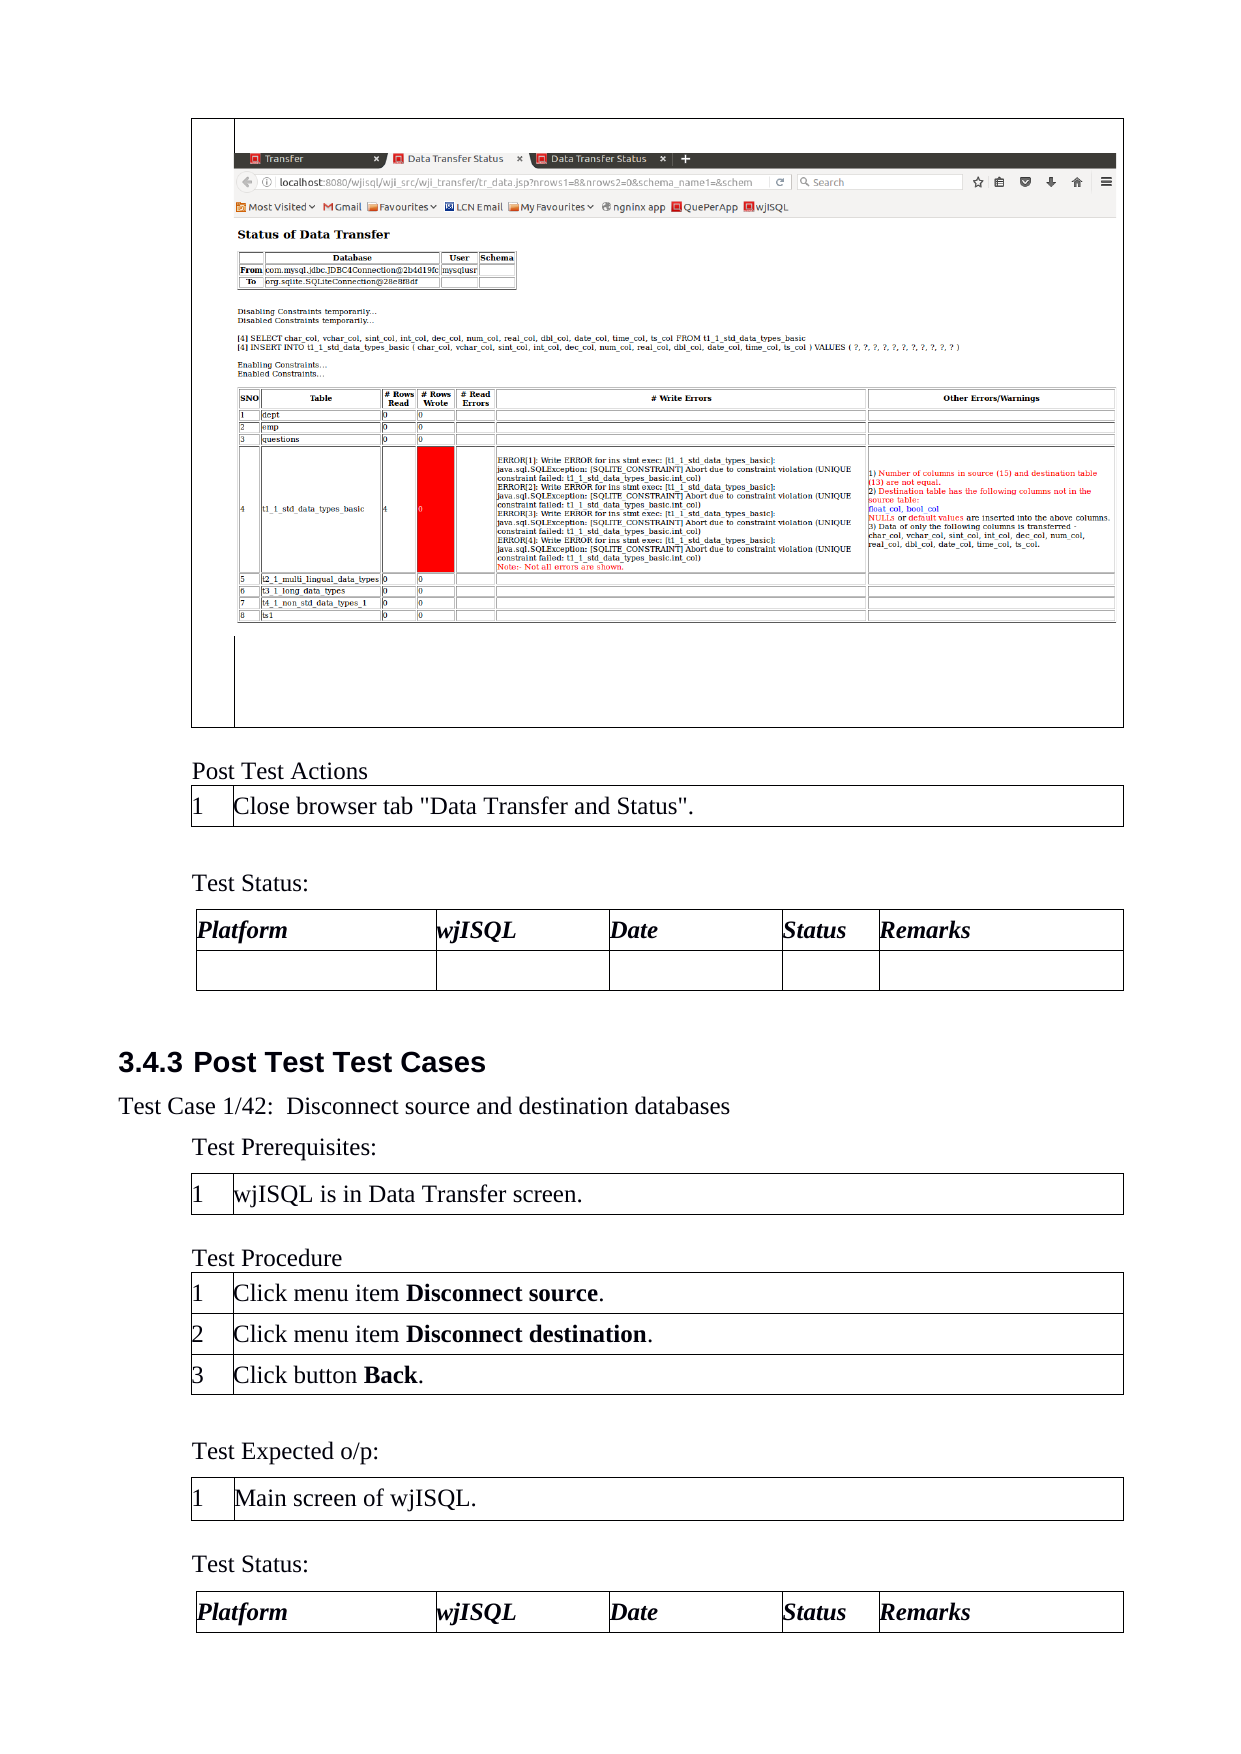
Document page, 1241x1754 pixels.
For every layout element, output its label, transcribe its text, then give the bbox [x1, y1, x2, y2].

table_header Status [783, 1592, 879, 1632]
table_header wjISQL [437, 910, 609, 950]
table_header wjISQL is in Data Transfer screen. [234, 1174, 1123, 1214]
table_cell [880, 951, 1123, 990]
picture [233, 153, 1117, 636]
table_cell [783, 951, 879, 990]
table_header Main screen of wjISQL. [235, 1478, 1123, 1520]
table_header Platform [197, 1592, 436, 1632]
table_cell [437, 951, 609, 990]
text Test Status: [118, 868, 1122, 896]
table_header Close browser tab "Data Transfer and Status". [234, 786, 1123, 826]
table_header Remarks [880, 1592, 1123, 1632]
text Test Prerequisites: [118, 1132, 1122, 1161]
table_header 1 [192, 1273, 233, 1313]
table_header [192, 119, 234, 727]
table_cell Click menu item Disconnect destination. [234, 1314, 1123, 1353]
text Test Expected o/p: [118, 1436, 1122, 1465]
text Test Procedure [118, 1243, 1122, 1272]
table_header Click menu item Disconnect source. [234, 1273, 1123, 1313]
text Test Status: [118, 1549, 1122, 1578]
table_header Status [783, 910, 879, 950]
table_cell [610, 951, 782, 990]
table_header Remarks [880, 910, 1123, 950]
table_cell 2 [192, 1314, 233, 1353]
text Test Case 1/42: Disconnect source and destination databases [118, 1091, 1122, 1119]
table_header 1 [192, 1174, 233, 1214]
table_header Platform [197, 910, 436, 950]
table_header Date [610, 910, 782, 950]
table_header wjISQL [437, 1592, 609, 1632]
table_cell Click button Back. [234, 1355, 1123, 1394]
table_header 1 [192, 1478, 234, 1520]
table_header Date [610, 1592, 782, 1632]
text Post Test Actions [118, 756, 1122, 785]
table_header [235, 119, 1123, 727]
table_cell 3 [192, 1355, 233, 1394]
table_header 1 [192, 786, 233, 826]
subtitle Post Test Test Cases [118, 1045, 1122, 1078]
table_cell [197, 951, 436, 990]
